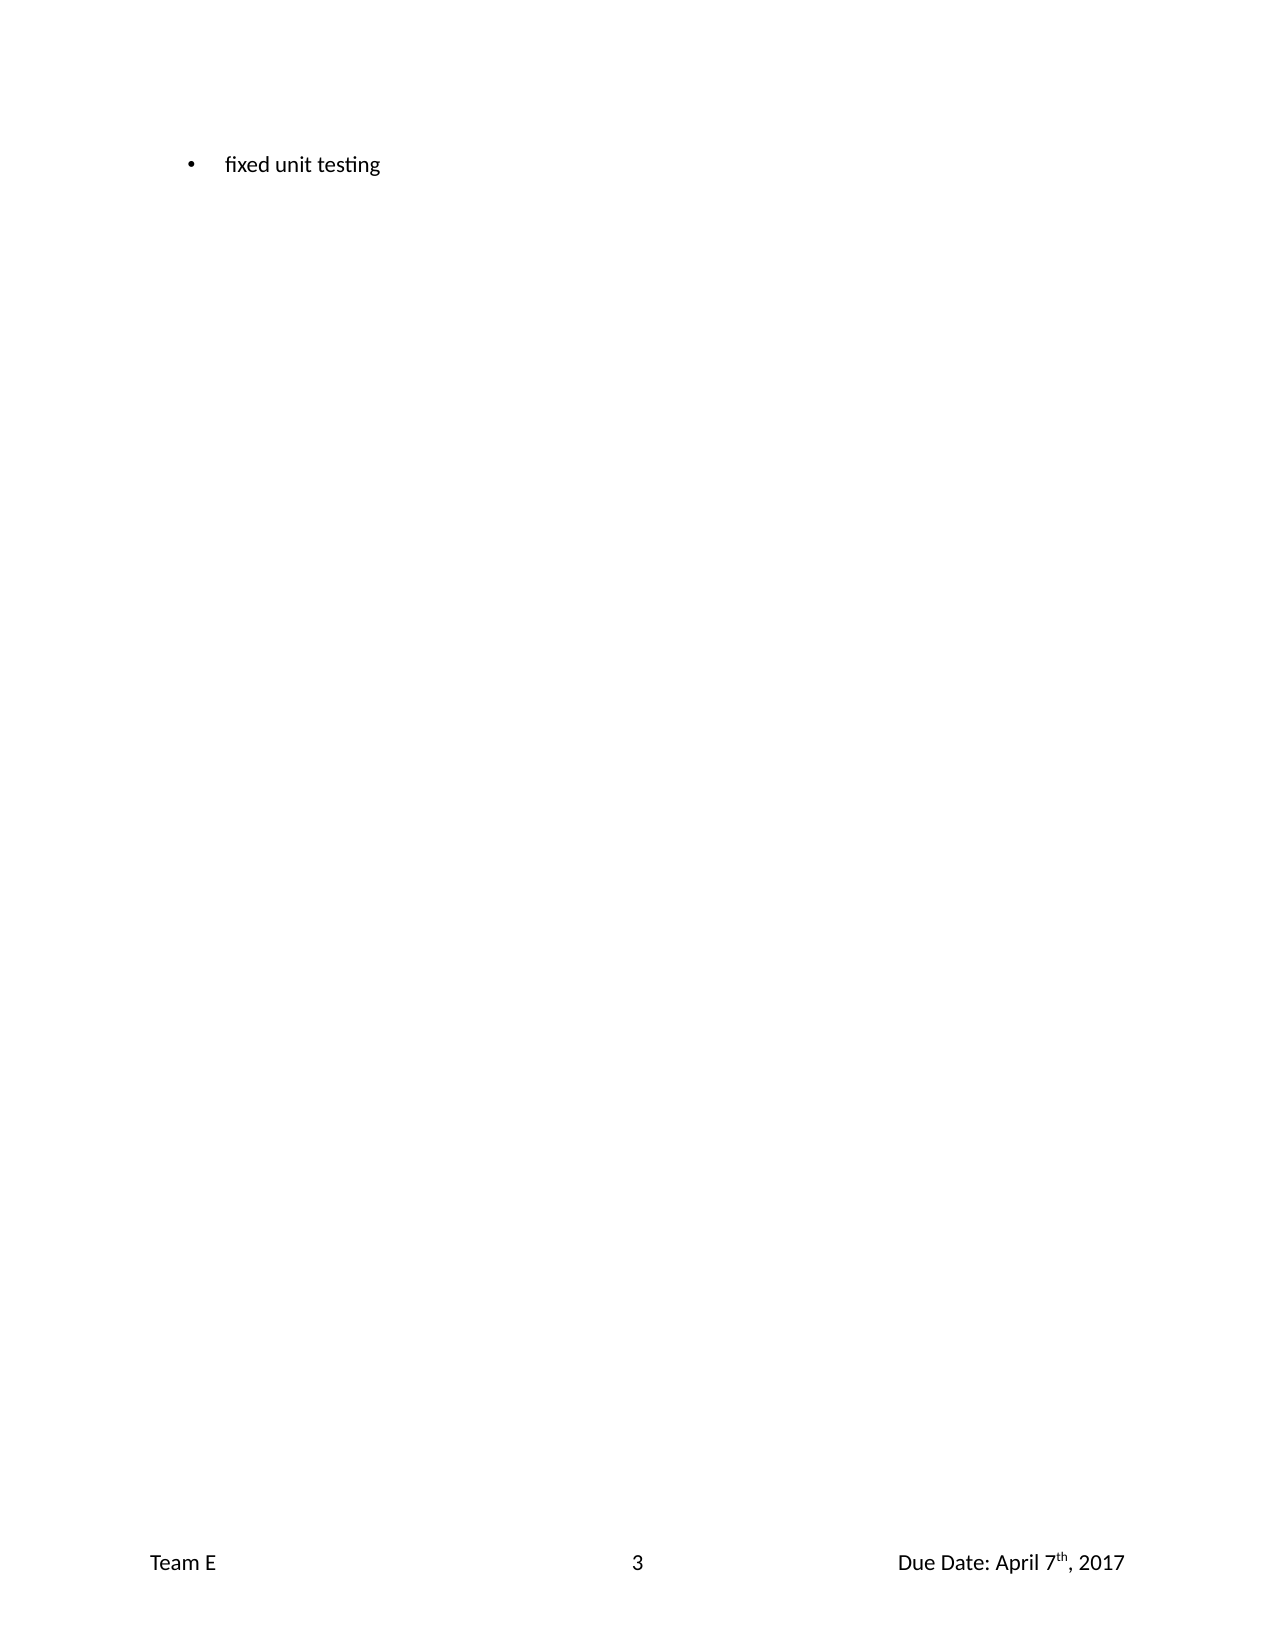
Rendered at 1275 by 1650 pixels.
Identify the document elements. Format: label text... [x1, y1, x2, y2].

list fixed unit testing [187, 150, 1125, 178]
